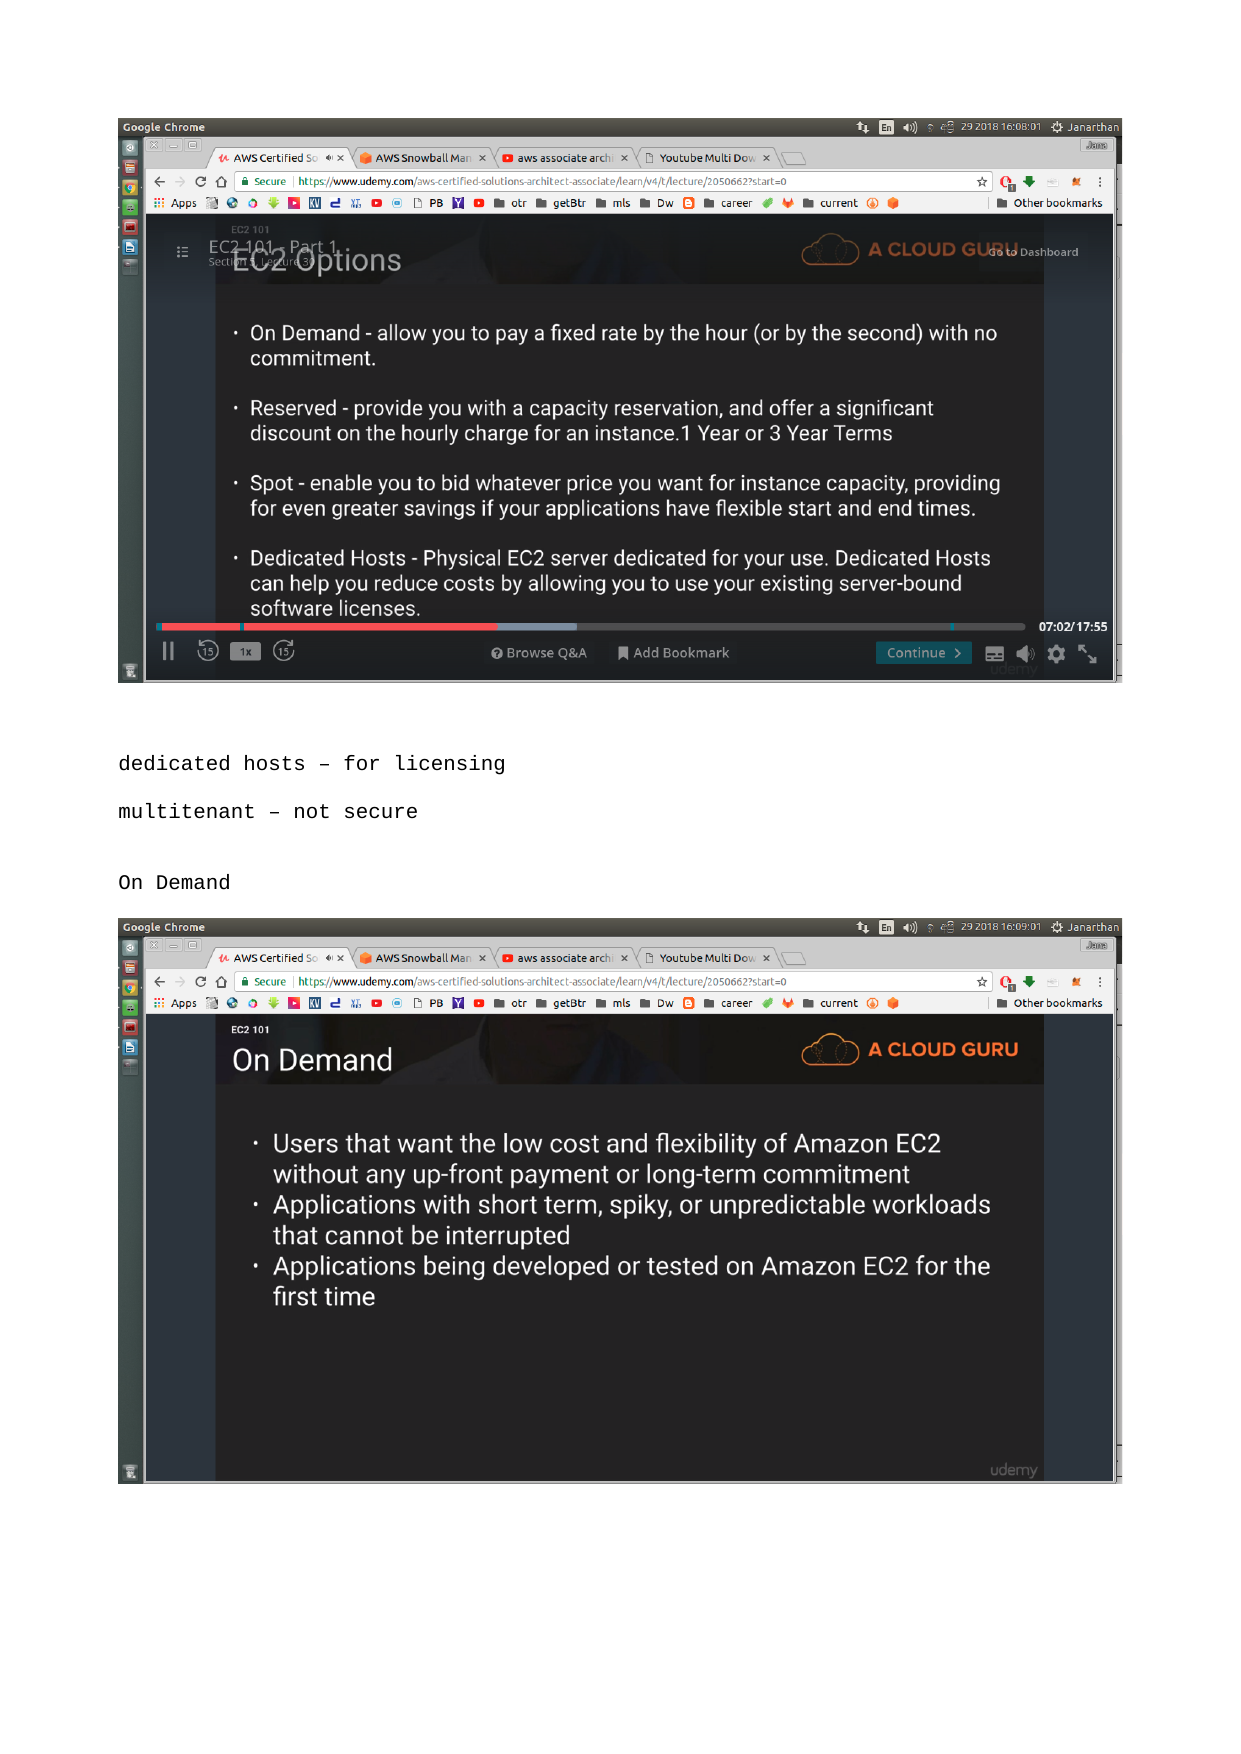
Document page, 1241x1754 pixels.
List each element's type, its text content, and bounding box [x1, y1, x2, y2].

text On Demand [118, 872, 1122, 895]
picture [118, 118, 1123, 683]
picture [118, 918, 1123, 1484]
text dedicated hosts – for licensing [118, 753, 1122, 777]
text multitenant – not secure [118, 801, 1122, 824]
